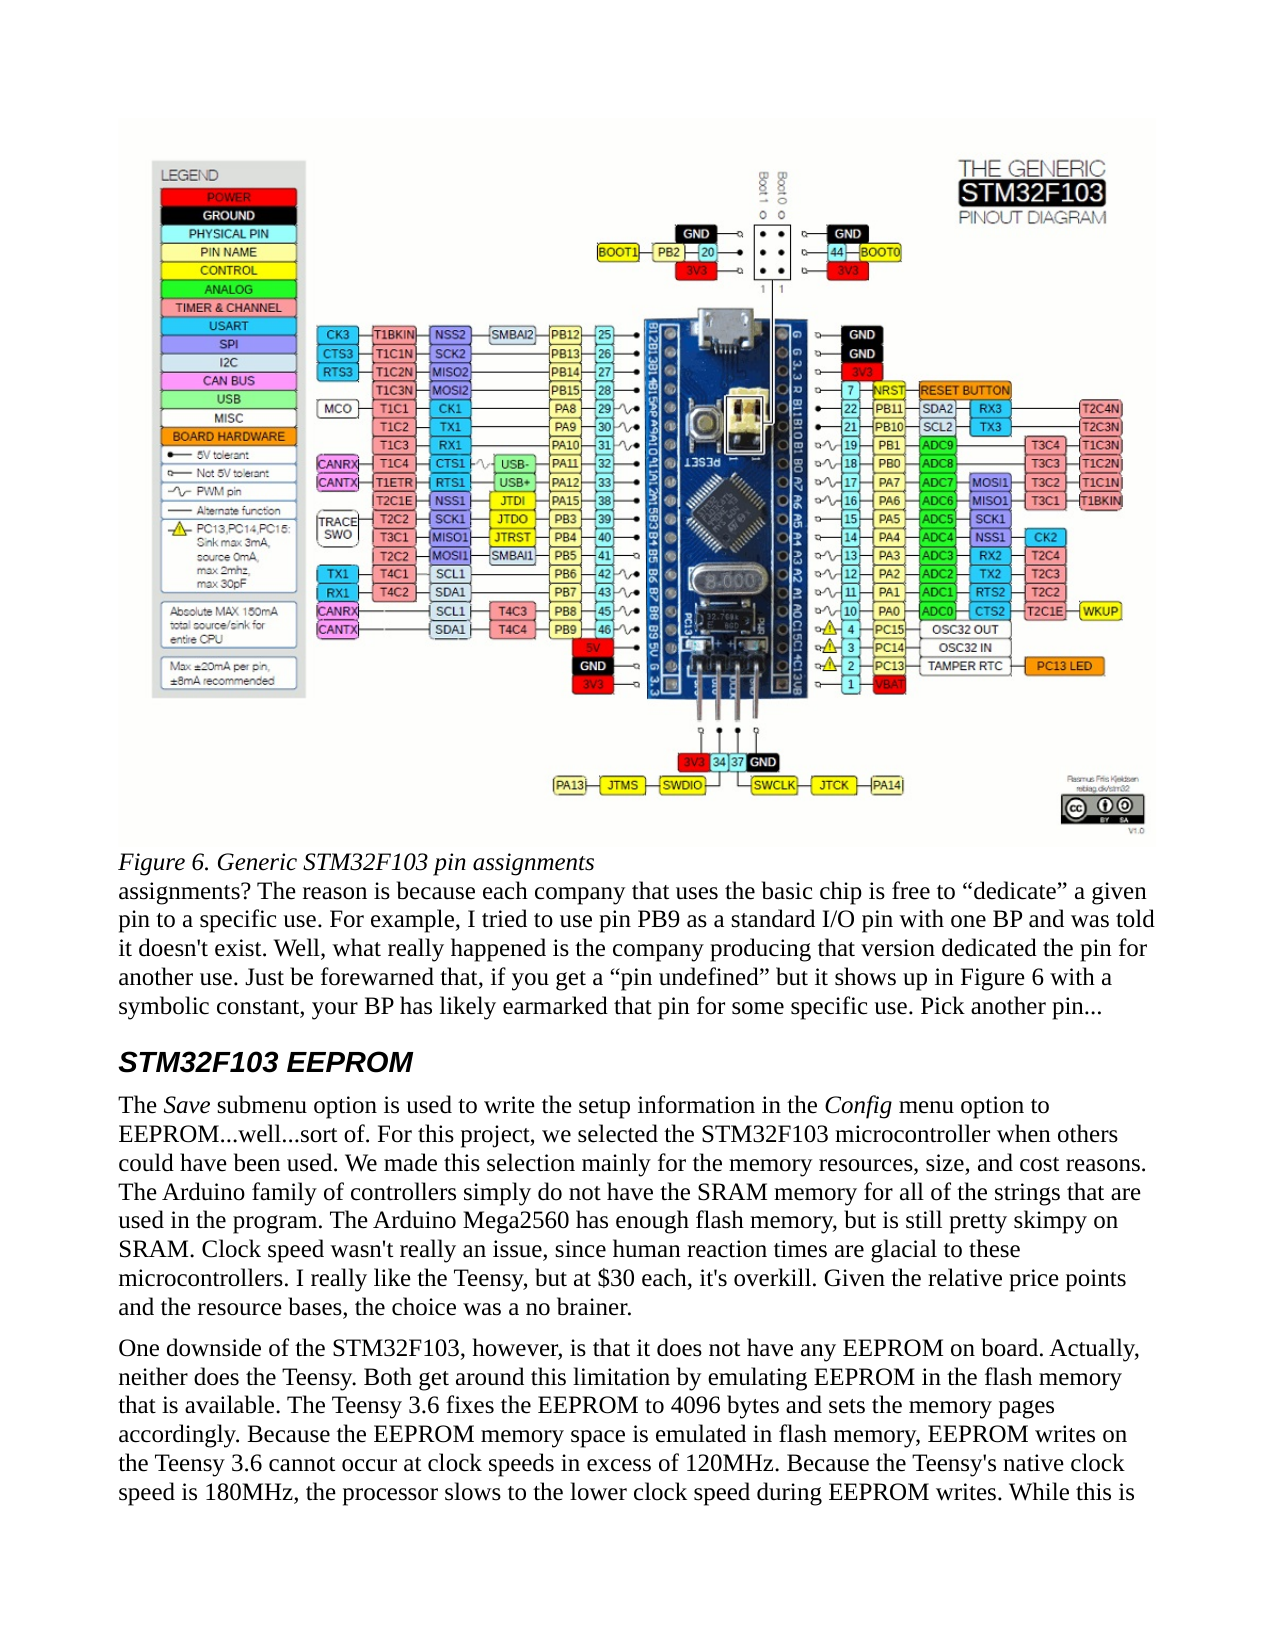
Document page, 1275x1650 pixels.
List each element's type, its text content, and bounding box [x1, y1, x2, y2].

text Figure 6. Generic STM32F103 pin assignments [118, 847, 1157, 876]
subtitle STM32F103 EEPROM [118, 1044, 1157, 1078]
text One downside of the STM32F103, however, is that it does not have any EEPROM on board. Actually, neither does the Teensy. Both get around this limitation by emulating EEPROM in the flash memory that is available. The Teensy 3.6 fixes the EEPROM to 4096 bytes and sets the memory pages accordingly. Because the EEPROM memory space is emulated in flash memory, EEPROM writes on the Teensy 3.6 cannot occur at clock speeds in excess of 120MHz. Because the Teensy's native clock speed is 180MHz, the processor slows to the lower clock speed during EEPROM writes. While this is [118, 1333, 1157, 1506]
text The Save submenu option is used to write the setup information in the Config menu option to EEPROM...well...sort of. For this project, we selected the STM32F103 microcontroller when others could have been used. We made this selection mainly for the memory resources, size, and cost reasons. The Arduino family of controllers simply do not have the SRAM memory for all of the strings that are used in the program. The Arduino Mega2560 has enough flash memory, but is still pretty skimpy on SRAM. Clock speed wasn't really an issue, since human reaction times are glacial to these microcontrollers. I really like the Teensy, but at $30 each, it's overkill. Given the relative price points and the resource bases, the choice was a no brainer. [118, 1091, 1157, 1321]
picture [118, 118, 1157, 847]
text assignments? The reason is because each company that uses the basic chip is free to “dedicate” a given pin to a specific use. For example, I tried to use pin PB9 as a standard I/O pin with one BP and was told it doesn't exist. Well, what really happened is the company producing that version dedicated the pin for another use. Just be forewarned that, if you get a “pin undefined” but it shows up in Figure 6 with a symbolic constant, your BP has likely earmarked that pin for some specific use. Pick another pin... [118, 876, 1157, 1019]
